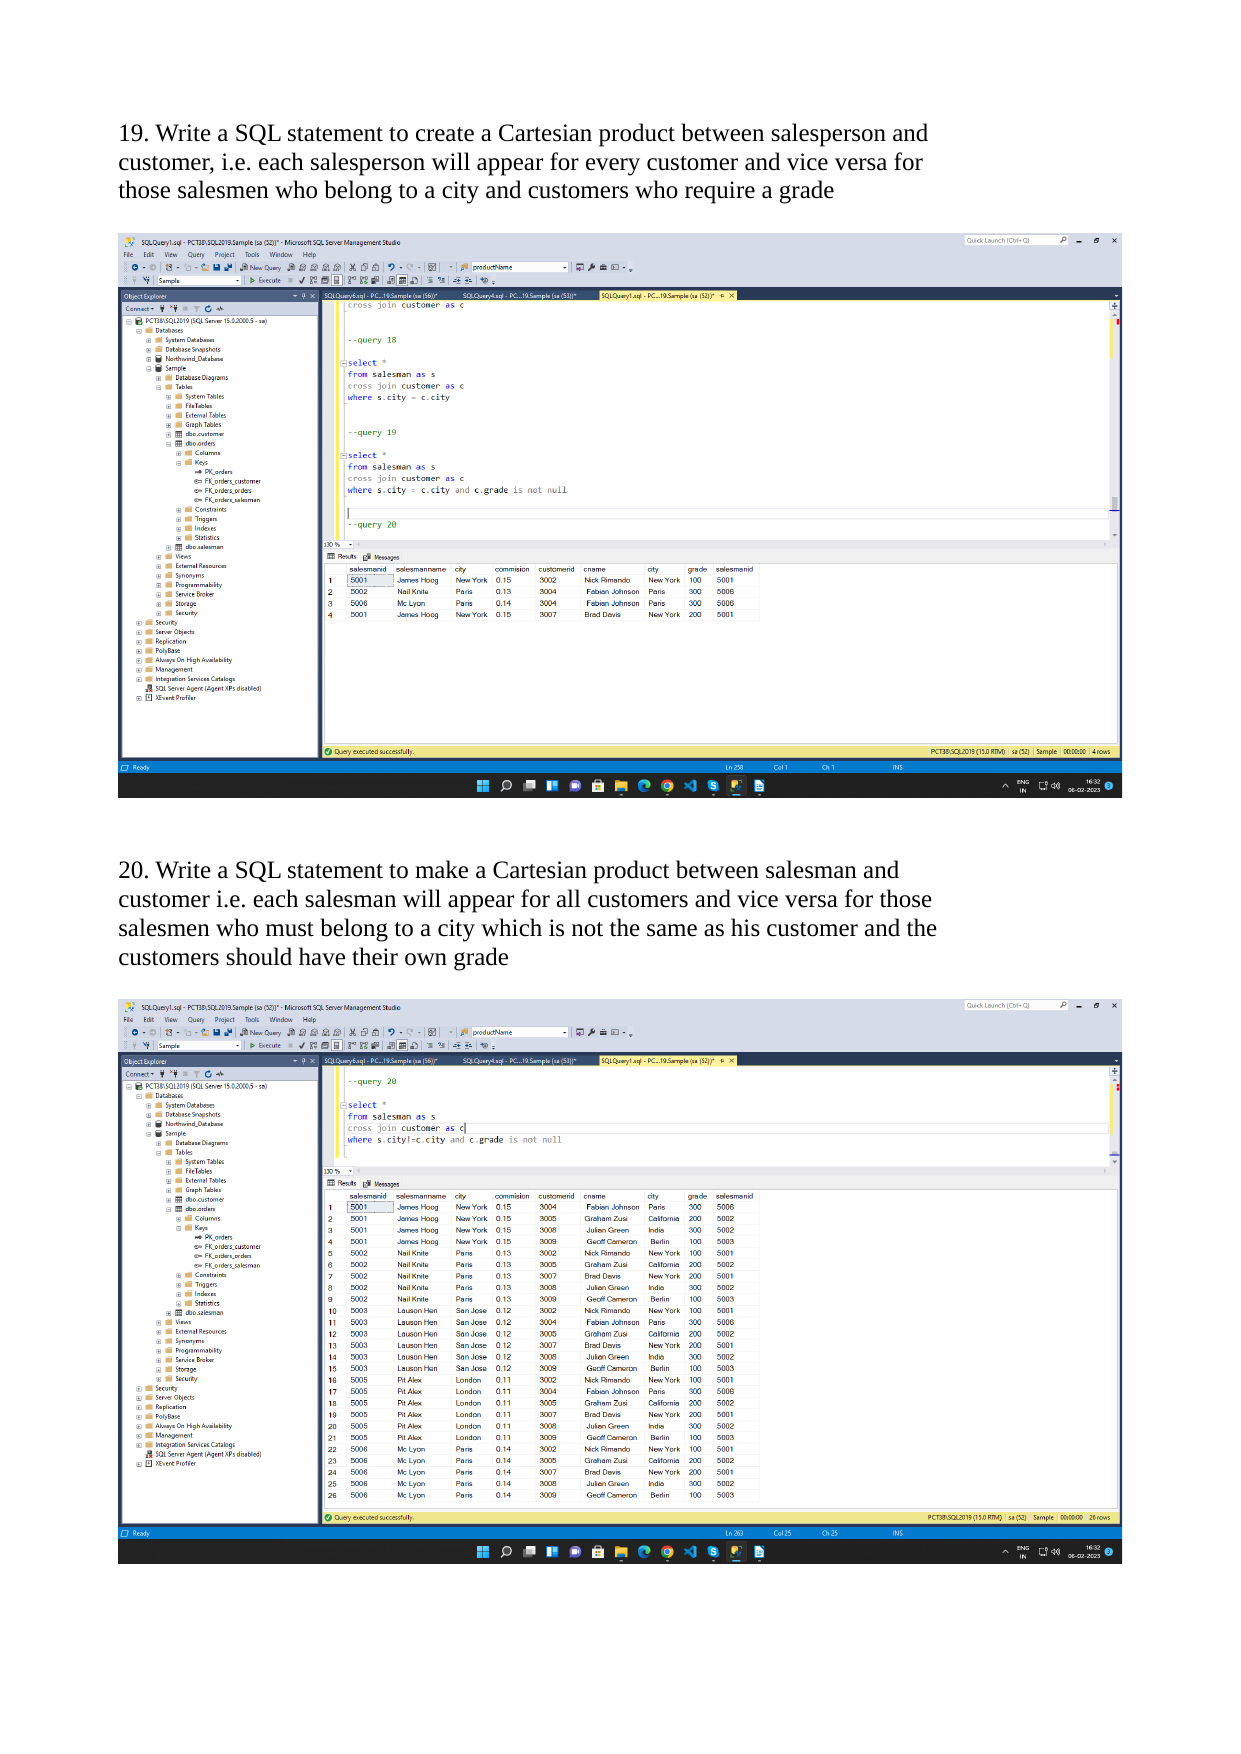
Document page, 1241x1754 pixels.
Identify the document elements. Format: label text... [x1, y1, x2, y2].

text those salesmen who belong to a city and customers who require a grade [118, 176, 1122, 204]
text 20. Write a SQL statement to make a Cartesian product between salesman and [118, 855, 1122, 884]
picture [118, 999, 1123, 1564]
text 19. Write a SQL statement to create a Cartesian product between salesperson and [118, 118, 1122, 147]
text salesmen who must belong to a city which is not the same as his customer and the [118, 913, 1122, 942]
text customer, i.e. each salesperson will appear for every customer and vice versa for [118, 147, 1122, 176]
text customers should have their own grade [118, 942, 1122, 970]
picture [118, 233, 1123, 798]
text customer i.e. each salesman will appear for all customers and vice versa for those [118, 884, 1122, 913]
